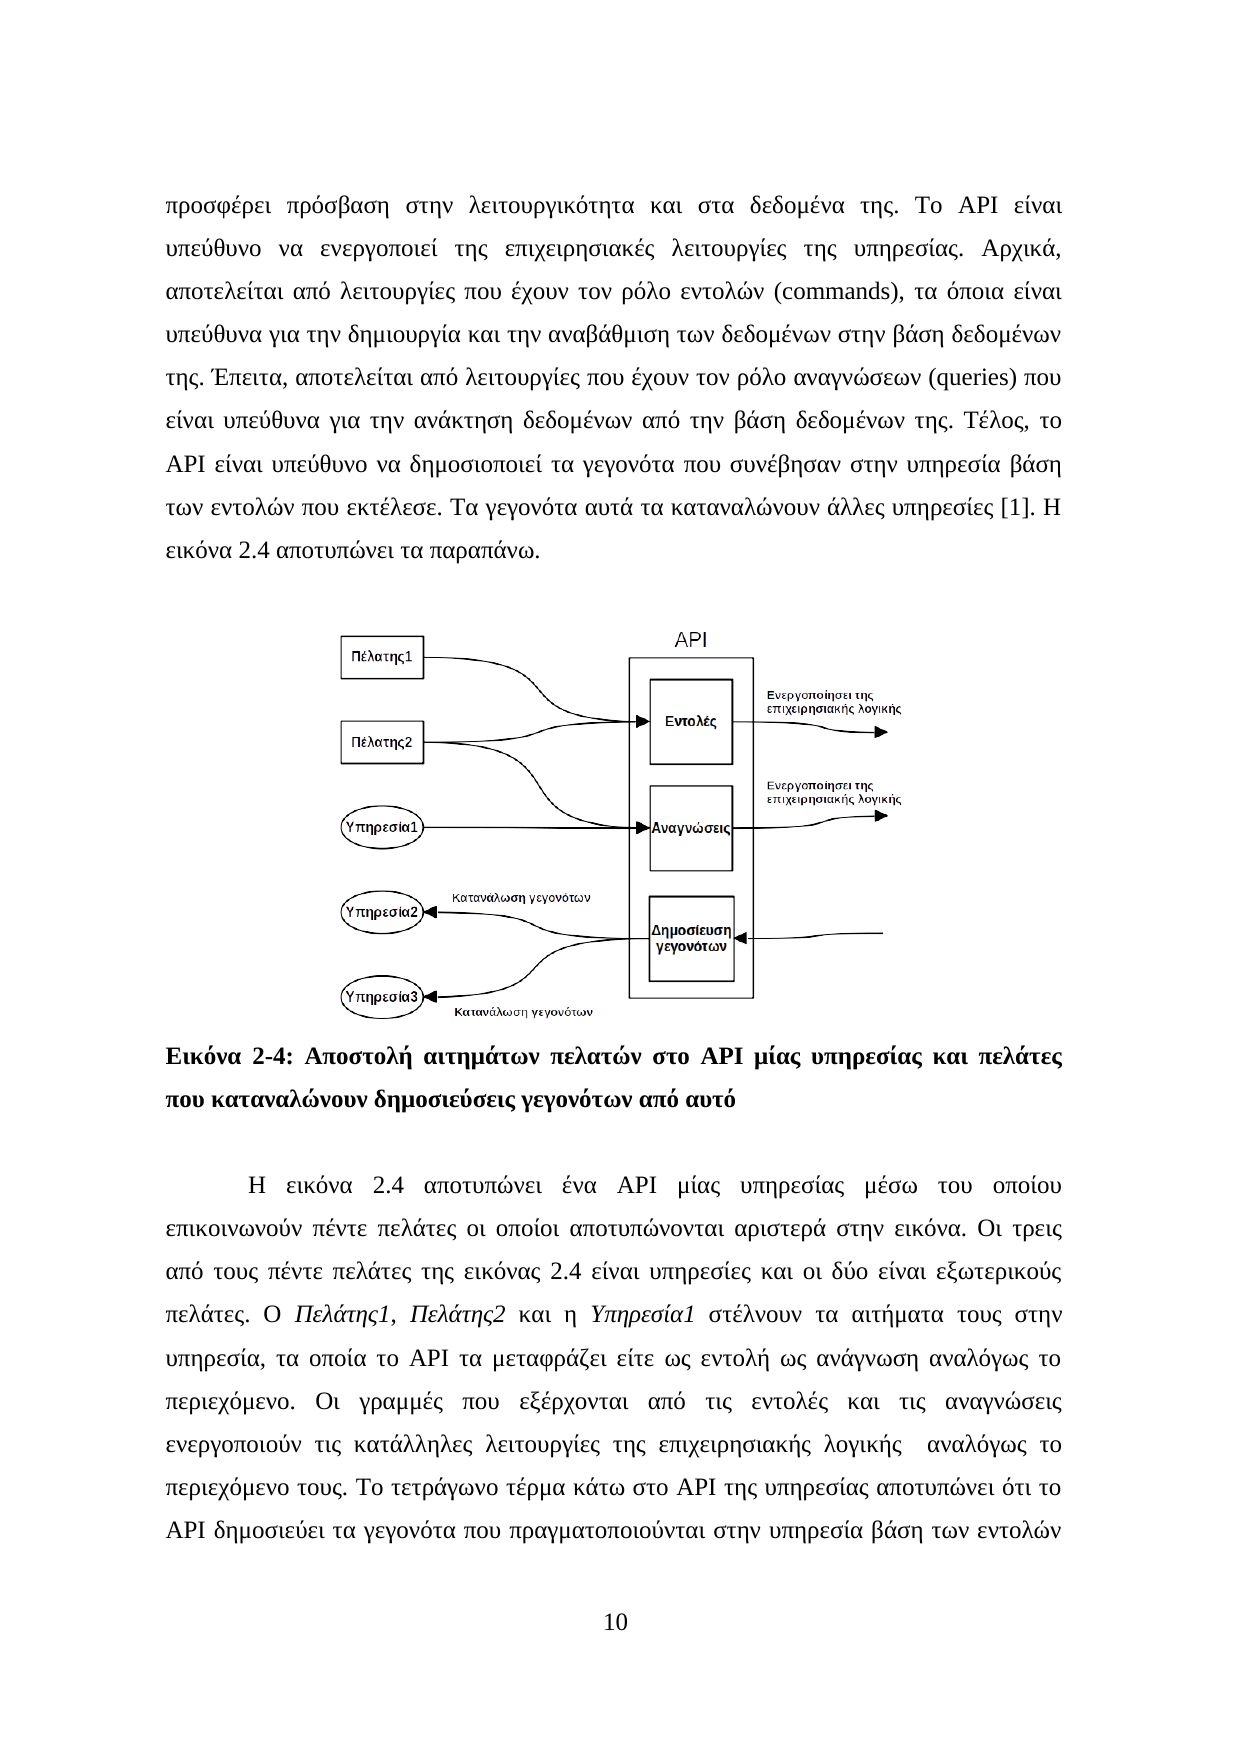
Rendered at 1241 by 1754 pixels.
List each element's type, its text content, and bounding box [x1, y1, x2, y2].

picture [165, 621, 1063, 1027]
text Η εικόνα 2.4 αποτυπώνει ένα API μίας υπηρεσίας μέσω του οποίου επικοινωνούν πέντε πελάτες οι οποίοι αποτυπώνονται αριστερά στην εικόνα. Οι τρεις από τους πέντε πελάτες της εικόνας 2.4 είναι υπηρεσίες και οι δύο είναι εξωτερικούς πελάτες. Ο Πελάτης1, Πελάτης2 και η Υπηρεσία1 στέλνουν τα αιτήματα τους στην υπηρεσία, τα οποία το API τα μεταφράζει είτε ως εντολή ως ανάγνωση αναλόγως το περιεχόμενο. Οι γραμμές που εξέρχονται από τις εντολές και τις αναγνώσεις ενεργοποιούν τις κατάλληλες λειτουργίες της επιχειρησιακής λογικής αναλόγως το περιεχόμενο τους. Το τετράγωνο τέρμα κάτω στο API της υπηρεσίας αποτυπώνει ότι το API δημοσιεύει τα γεγονότα που πραγματοποιούνται στην υπηρεσία βάση των εντολών [165, 1170, 1063, 1544]
text Εικόνα 2-4: Αποστολή αιτημάτων πελατών στο API μίας υπηρεσίας και πελάτες που καταναλώνουν δημοσιεύσεις γεγονότων από αυτό [165, 1027, 1063, 1113]
text προσφέρει πρόσβαση στην λειτουργικότητα και στα δεδομένα της. Το API είναι υπεύθυνο να ενεργοποιεί της επιχειρησιακές λειτουργίες της υπηρεσίας. Αρχικά, αποτελείται από λειτουργίες που έχουν τον ρόλο εντολών (commands), τα όποια είναι υπεύθυνα για την δημιουργία και την αναβάθμιση των δεδομένων στην βάση δεδομένων της. Έπειτα, αποτελείται από λειτουργίες που έχουν τον ρόλο αναγνώσεων (queries) που είναι υπεύθυνα για την ανάκτηση δεδομένων από την βάση δεδομένων της. Τέλος, το API είναι υπεύθυνο να δημοσιοποιεί τα γεγονότα που συνέβησαν στην υπηρεσία βάση των εντολών που εκτέλεσε. Τα γεγονότα αυτά τα καταναλώνουν άλλες υπηρεσίες [1]. Η εικόνα 2.4 αποτυπώνει τα παραπάνω. [165, 190, 1063, 564]
